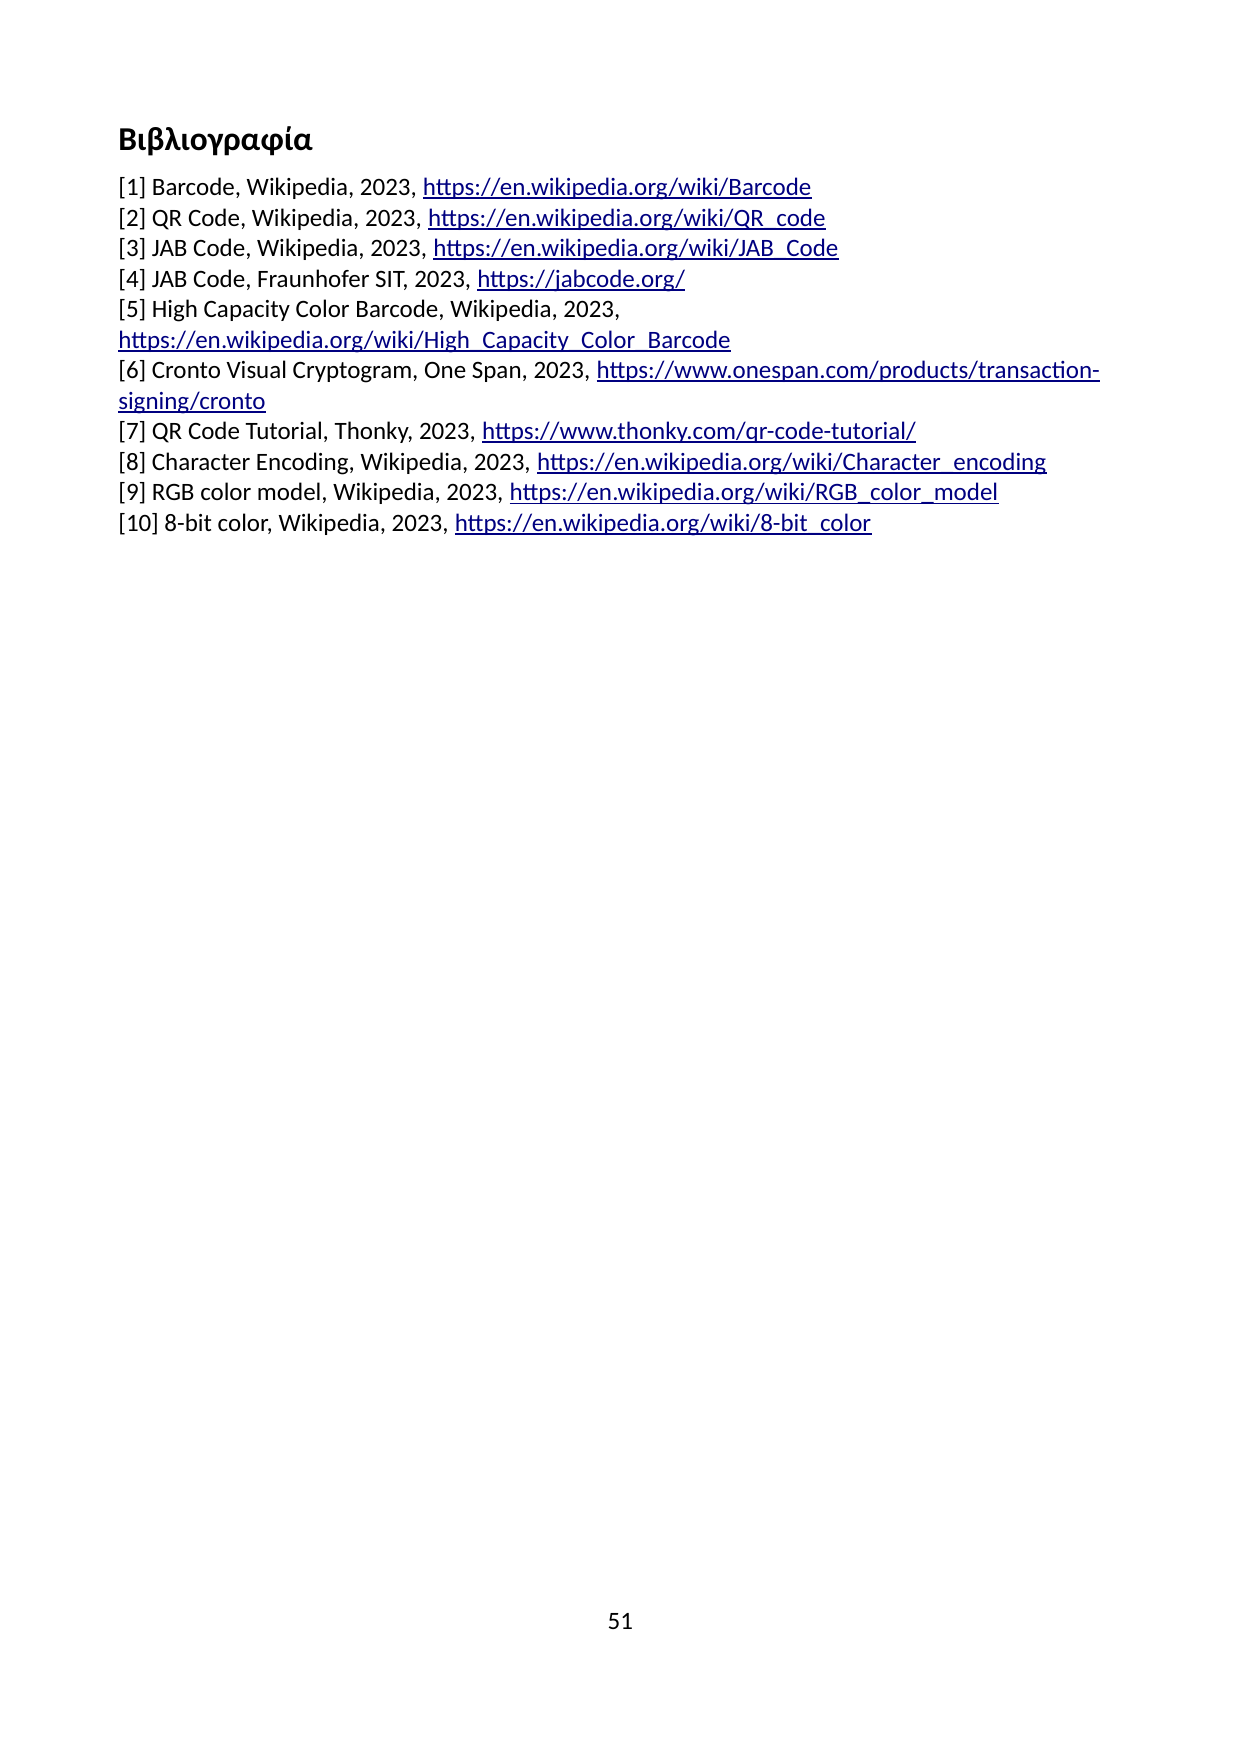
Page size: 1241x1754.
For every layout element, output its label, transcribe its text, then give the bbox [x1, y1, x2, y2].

text [6] Cronto Visual Cryptogram, One Span, 2023, https://www.onespan.com/products/transaction-signing/cronto [118, 354, 1122, 416]
text [10] 8-bit color, Wikipedia, 2023, https://en.wikipedia.org/wiki/8-bit_color [118, 507, 1122, 538]
text [7] QR Code Tutorial, Thonky, 2023, https://www.thonky.com/qr-code-tutorial/ [118, 416, 1122, 446]
text [2] QR Code, Wikipedia, 2023, https://en.wikipedia.org/wiki/QR_code [118, 202, 1122, 232]
text [5] High Capacity Color Barcode, Wikipedia, 2023, https://en.wikipedia.org/wiki/High_Capacity_Color_Barcode [118, 293, 1122, 354]
text [3] JAB Code, Wikipedia, 2023, https://en.wikipedia.org/wiki/JAB_Code [118, 232, 1122, 263]
text [8] Character Encoding, Wikipedia, 2023, https://en.wikipedia.org/wiki/Character_encoding [118, 446, 1122, 477]
text [9] RGB color model, Wikipedia, 2023, https://en.wikipedia.org/wiki/RGB_color_model [118, 477, 1122, 507]
text [1] Barcode, Wikipedia, 2023, https://en.wikipedia.org/wiki/Barcode [118, 171, 1122, 202]
subtitle Βιβλιογραφία [118, 118, 1122, 159]
text [4] JAB Code, Fraunhofer SIT, 2023, https://jabcode.org/ [118, 263, 1122, 293]
